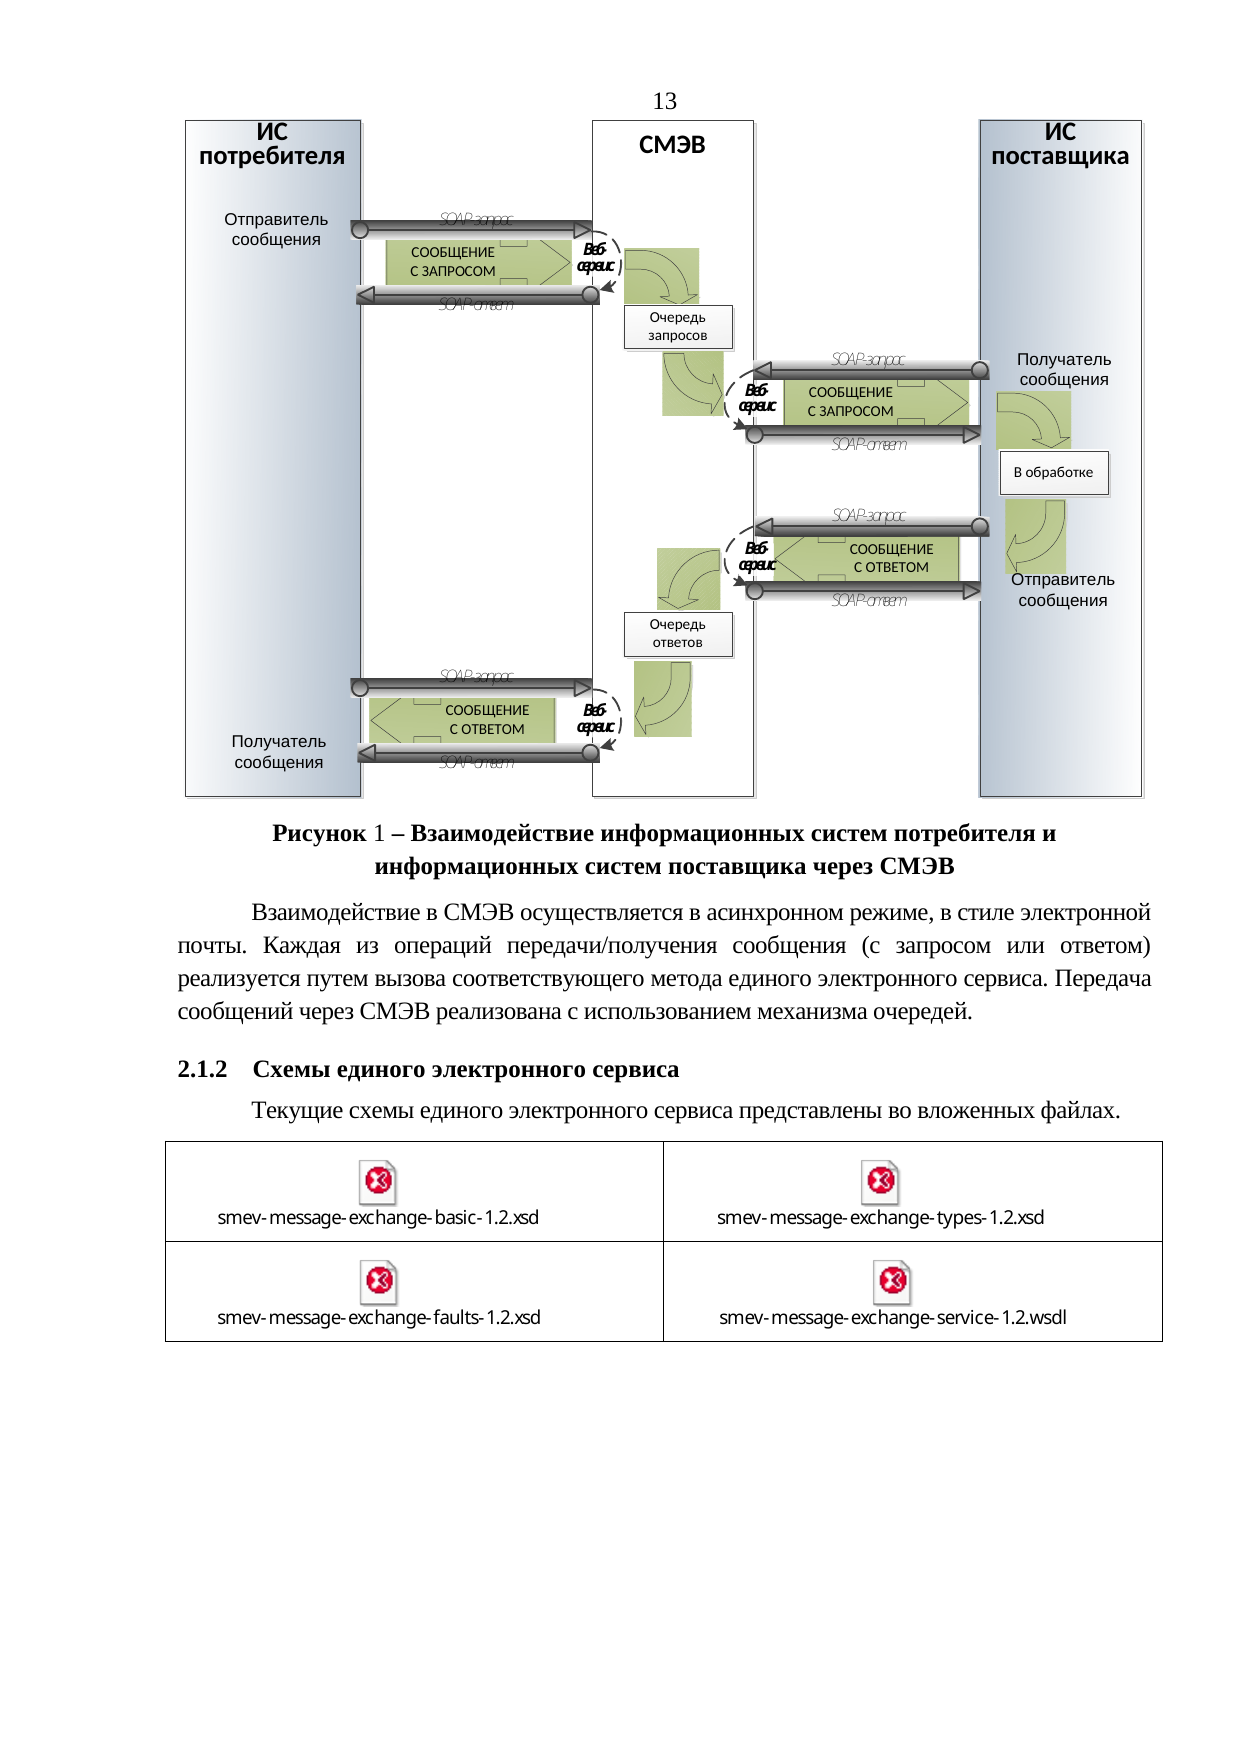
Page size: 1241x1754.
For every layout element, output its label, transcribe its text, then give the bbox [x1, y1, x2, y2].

table_header [166, 1142, 663, 1241]
table_cell [664, 1242, 1162, 1341]
text Рисунок 1 – Взаимодействие информационных систем потребителя и информационных систем поставщика через СМЭВ [177, 818, 1152, 880]
text Взаимодействие в СМЭВ осуществляется в асинхронном режиме, в стиле электронной почты. Каждая из операций передачи/получения сообщения (с запросом или ответом) реализуется путем вызова соответствующего метода единого электронного сервиса. Передача сообщений через СМЭВ реализована с использованием механизма очередей. [177, 897, 1152, 1024]
text Текущие схемы единого электронного сервиса представлены во вложенных файлах. [177, 1095, 1152, 1124]
subtitle Схемы единого электронного сервиса [177, 1054, 1152, 1083]
table_cell [166, 1242, 663, 1341]
table_header [664, 1142, 1162, 1241]
